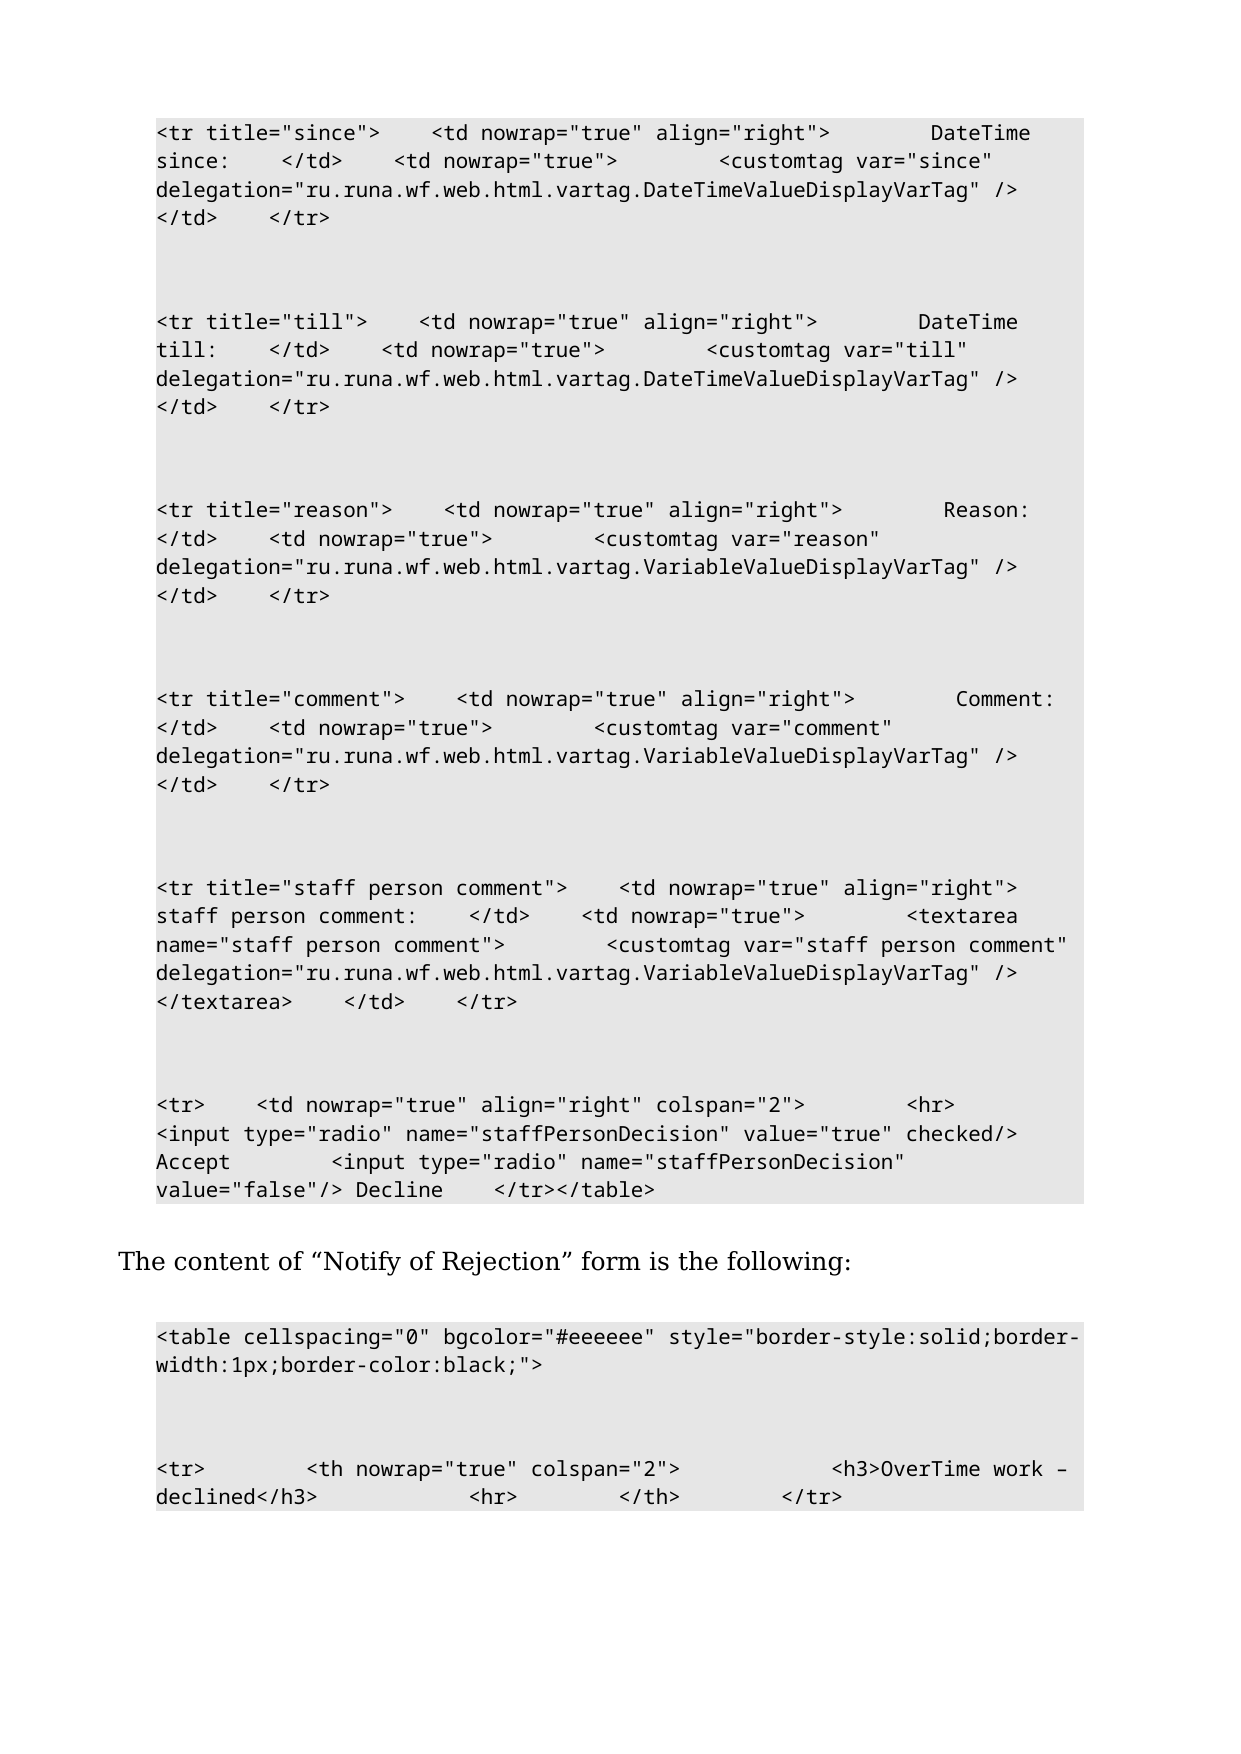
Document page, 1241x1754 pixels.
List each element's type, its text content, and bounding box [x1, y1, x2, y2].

text The content of “Notify of Rejection” form is the following: [118, 1248, 1122, 1277]
text <tr> <th nowrap="true" colspan="2"> <h3>OverTime work – declined</h3> <hr> </th> </tr> [156, 1454, 1084, 1511]
text <table cellspacing="0" bgcolor="#eeeeee" style="border-style:solid;border-width:1px;border-color:black;"> [156, 1322, 1084, 1379]
text <tr title="till"> <td nowrap="true" align="right"> DateTime till: </td> <td nowrap="true"> <customtag var="till" delegation="ru.runa.wf.web.html.vartag.DateTimeValueDisplayVarTag" /> </td> </tr> [156, 307, 1084, 421]
text <tr> <td nowrap="true" align="right" colspan="2"> <hr> <input type="radio" name="staffPersonDecision" value="true" checked/> Accept <input type="radio" name="staffPersonDecision" value="false"/> Decline </tr></table> [156, 1090, 1084, 1204]
text <tr title="reason"> <td nowrap="true" align="right"> Reason: </td> <td nowrap="true"> <customtag var="reason" delegation="ru.runa.wf.web.html.vartag.VariableValueDisplayVarTag" /> </td> </tr> [156, 496, 1084, 609]
text <tr title="comment"> <td nowrap="true" align="right"> Comment: </td> <td nowrap="true"> <customtag var="comment" delegation="ru.runa.wf.web.html.vartag.VariableValueDisplayVarTag" /> </td> </tr> [156, 684, 1084, 798]
text <tr title="since"> <td nowrap="true" align="right"> DateTime since: </td> <td nowrap="true"> <customtag var="since" delegation="ru.runa.wf.web.html.vartag.DateTimeValueDisplayVarTag" /> </td> </tr> [156, 118, 1084, 232]
text <tr title="staff person comment"> <td nowrap="true" align="right"> staff person comment: </td> <td nowrap="true"> <textarea name="staff person comment"> <customtag var="staff person comment" delegation="ru.runa.wf.web.html.vartag.VariableValueDisplayVarTag" /> </textarea> </td> </tr> [156, 873, 1084, 1015]
